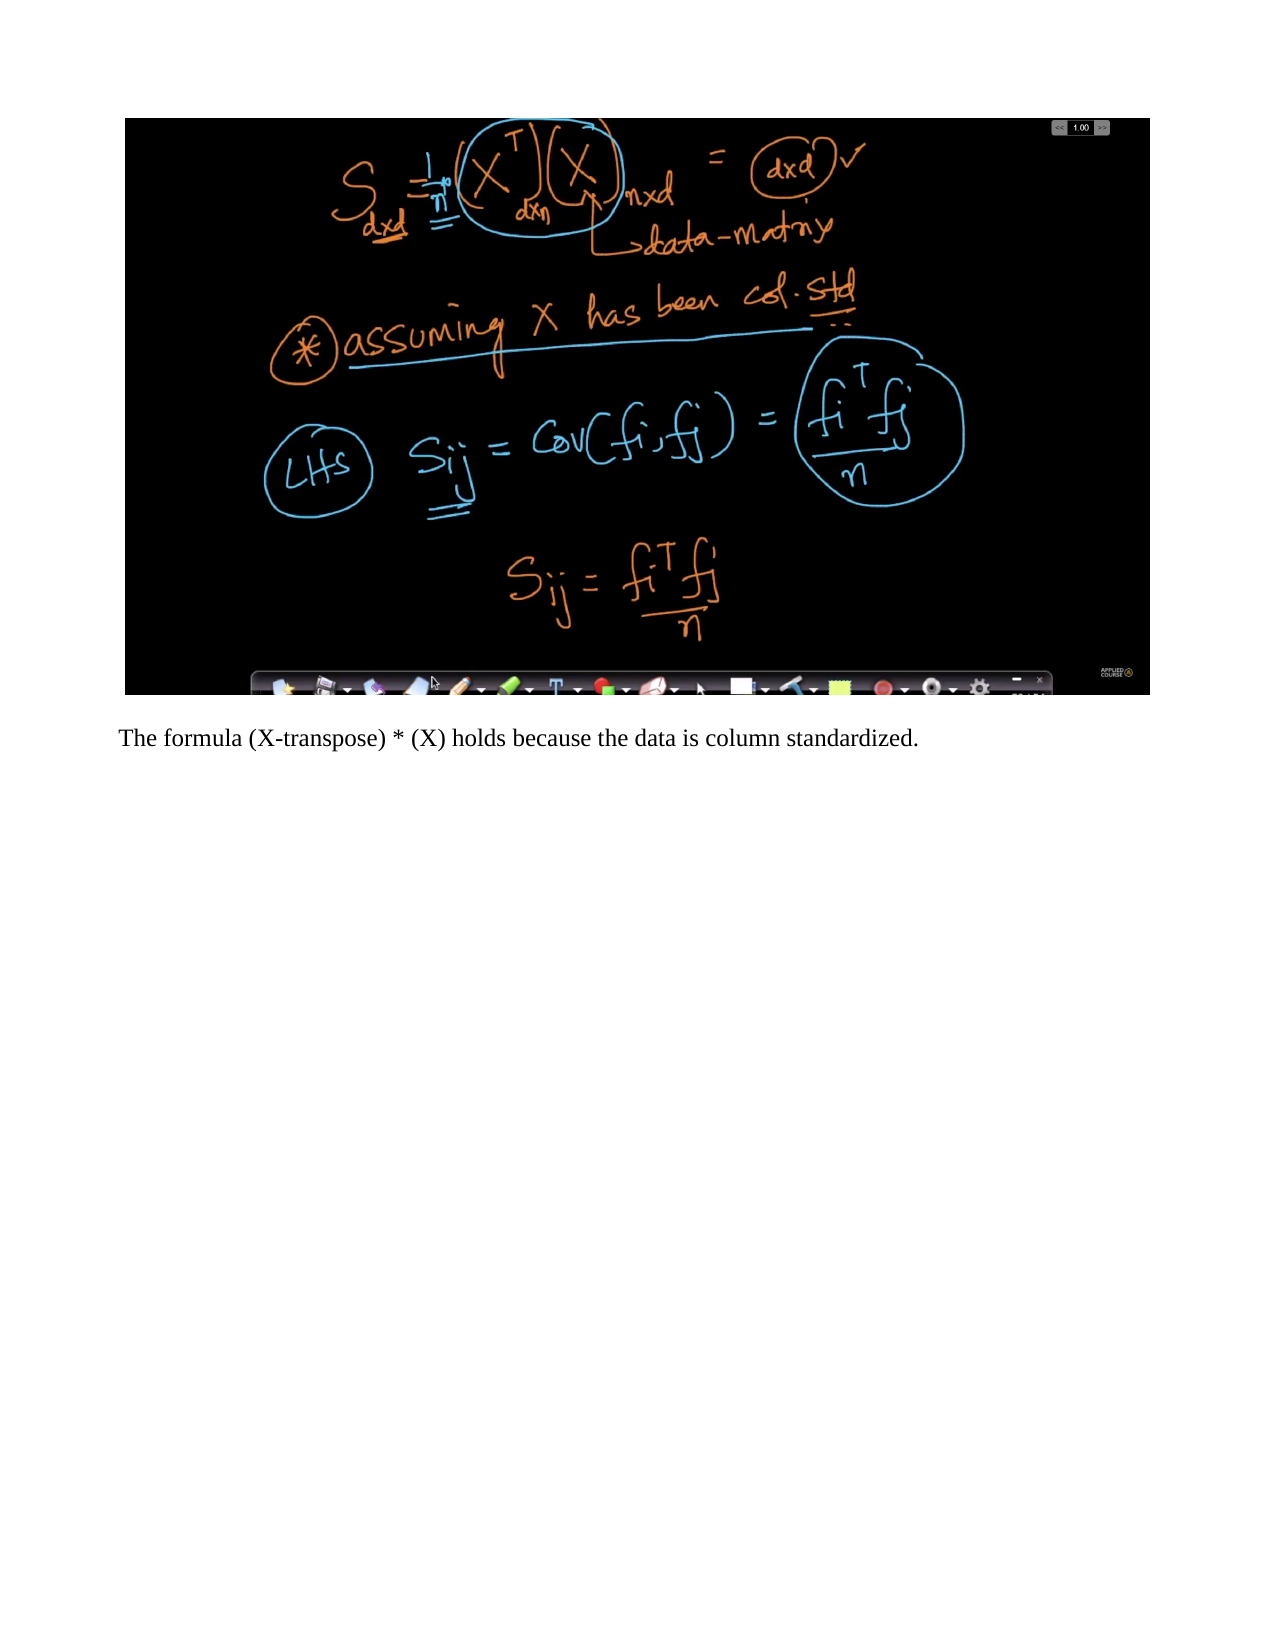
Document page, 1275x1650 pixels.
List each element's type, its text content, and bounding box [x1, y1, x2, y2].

picture [125, 118, 1150, 695]
text The formula (X-transpose) * (X) holds because the data is column standardized. [118, 723, 1157, 752]
